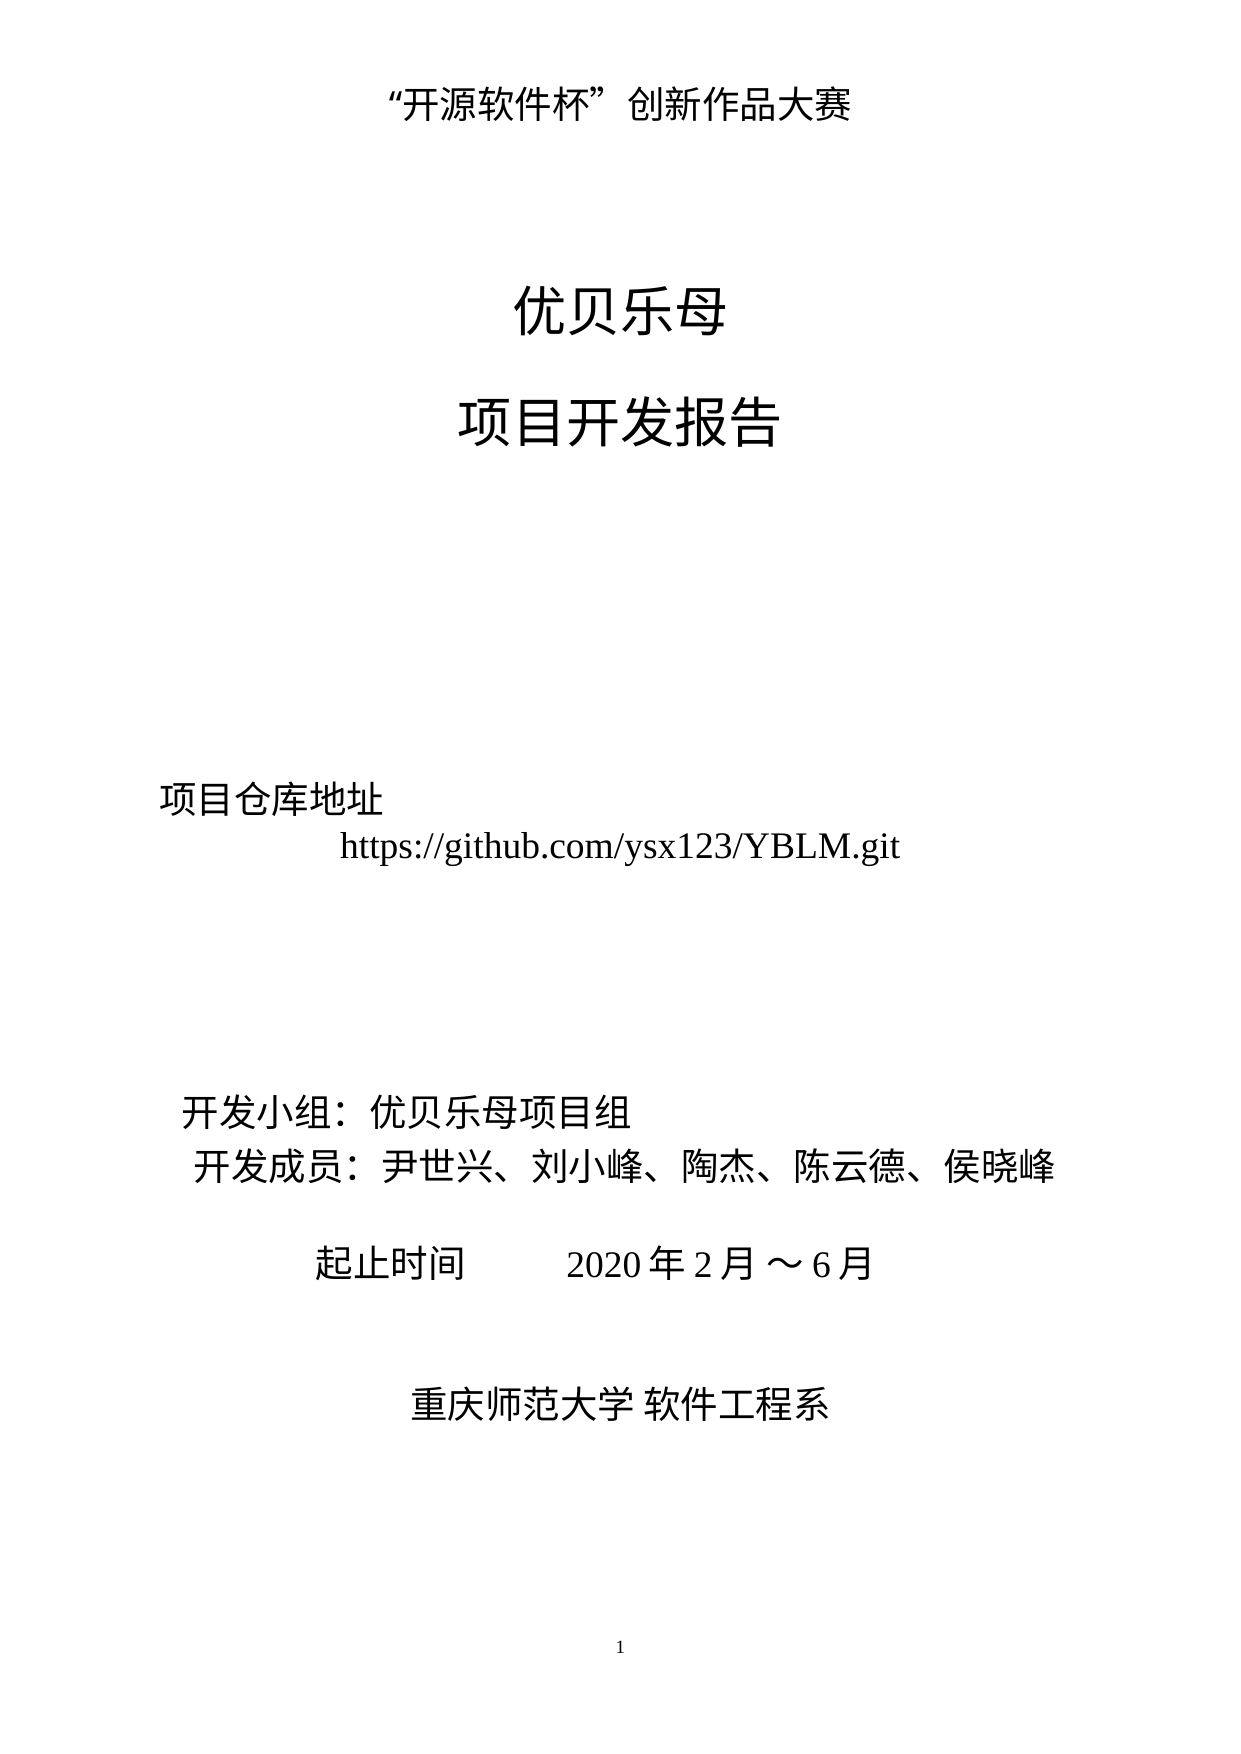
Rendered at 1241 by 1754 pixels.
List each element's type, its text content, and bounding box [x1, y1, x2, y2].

text 重庆师范大学 软件工程系 [118, 1375, 1122, 1429]
text 开发小组：优贝乐母项目组 [118, 1083, 1122, 1137]
text https://github.com/ysx123/YBLM.git [118, 824, 1122, 867]
text 起止时间 2020年2月 ～ 6月 [118, 1234, 1122, 1288]
text “开源软件杯”创新作品大赛 [118, 75, 1122, 129]
text 开发成员：尹世兴、刘小峰、陶杰、陈云德、侯晓峰 [118, 1137, 1122, 1191]
text 项目开发报告 [118, 379, 1122, 458]
text 优贝乐母 [118, 268, 1122, 347]
text 项目仓库地址 [118, 769, 1122, 824]
